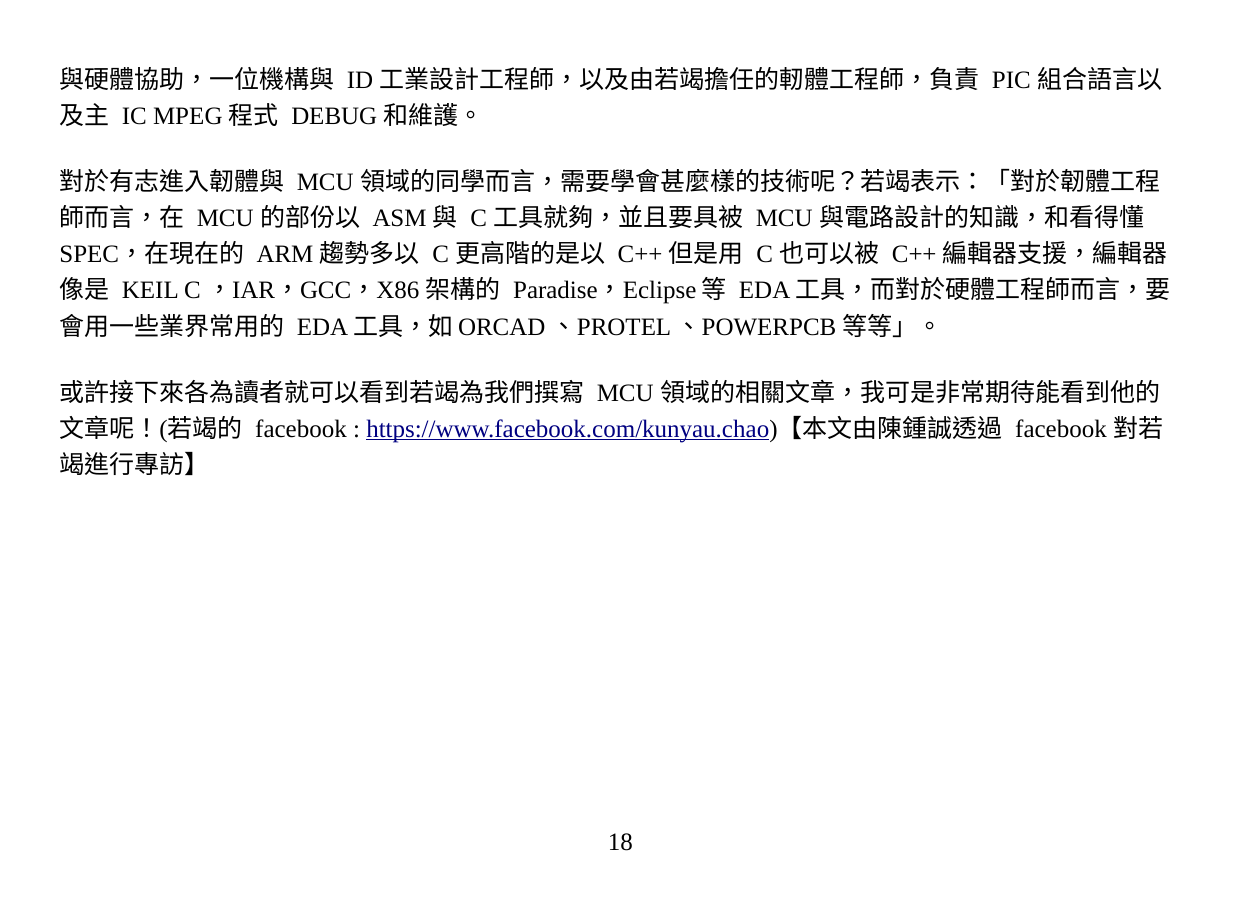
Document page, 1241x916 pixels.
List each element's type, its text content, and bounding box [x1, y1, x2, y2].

text 或許接下來各為讀者就可以看到若竭為我們撰寫 MCU 領域的相關文章，我可是非常期待能看到他的文章呢！(若竭的 facebook : https://www.facebook.com/kunyau.chao)【本文由陳鍾誠透過 facebook 對若竭進行專訪】 [59, 372, 1181, 481]
text 與硬體協助，一位機構與 ID 工業設計工程師，以及由若竭擔任的軔體工程師，負責 PIC 組合語言以及主 IC MPEG 程式 DEBUG 和維護。 [59, 59, 1181, 132]
text 對於有志進入韌體與 MCU 領域的同學而言，需要學會甚麼樣的技術呢？若竭表示：「對於韌體工程師而言，在 MCU 的部份以 ASM 與 C 工具就夠，並且要具被 MCU 與電路設計的知識，和看得懂 SPEC，在現在的 ARM 趨勢多以 C 更高階的是以 C++ 但是用 C 也可以被 C++ 編輯器支援，編輯器像是 KEIL C ，IAR，GCC，X86 架構的 Paradise，Eclipse等 EDA 工具，而對於硬體工程師而言，要會用一些業界常用的 EDA 工具，如ORCAD 、PROTEL 、POWERPCB 等等」。 [59, 161, 1181, 342]
